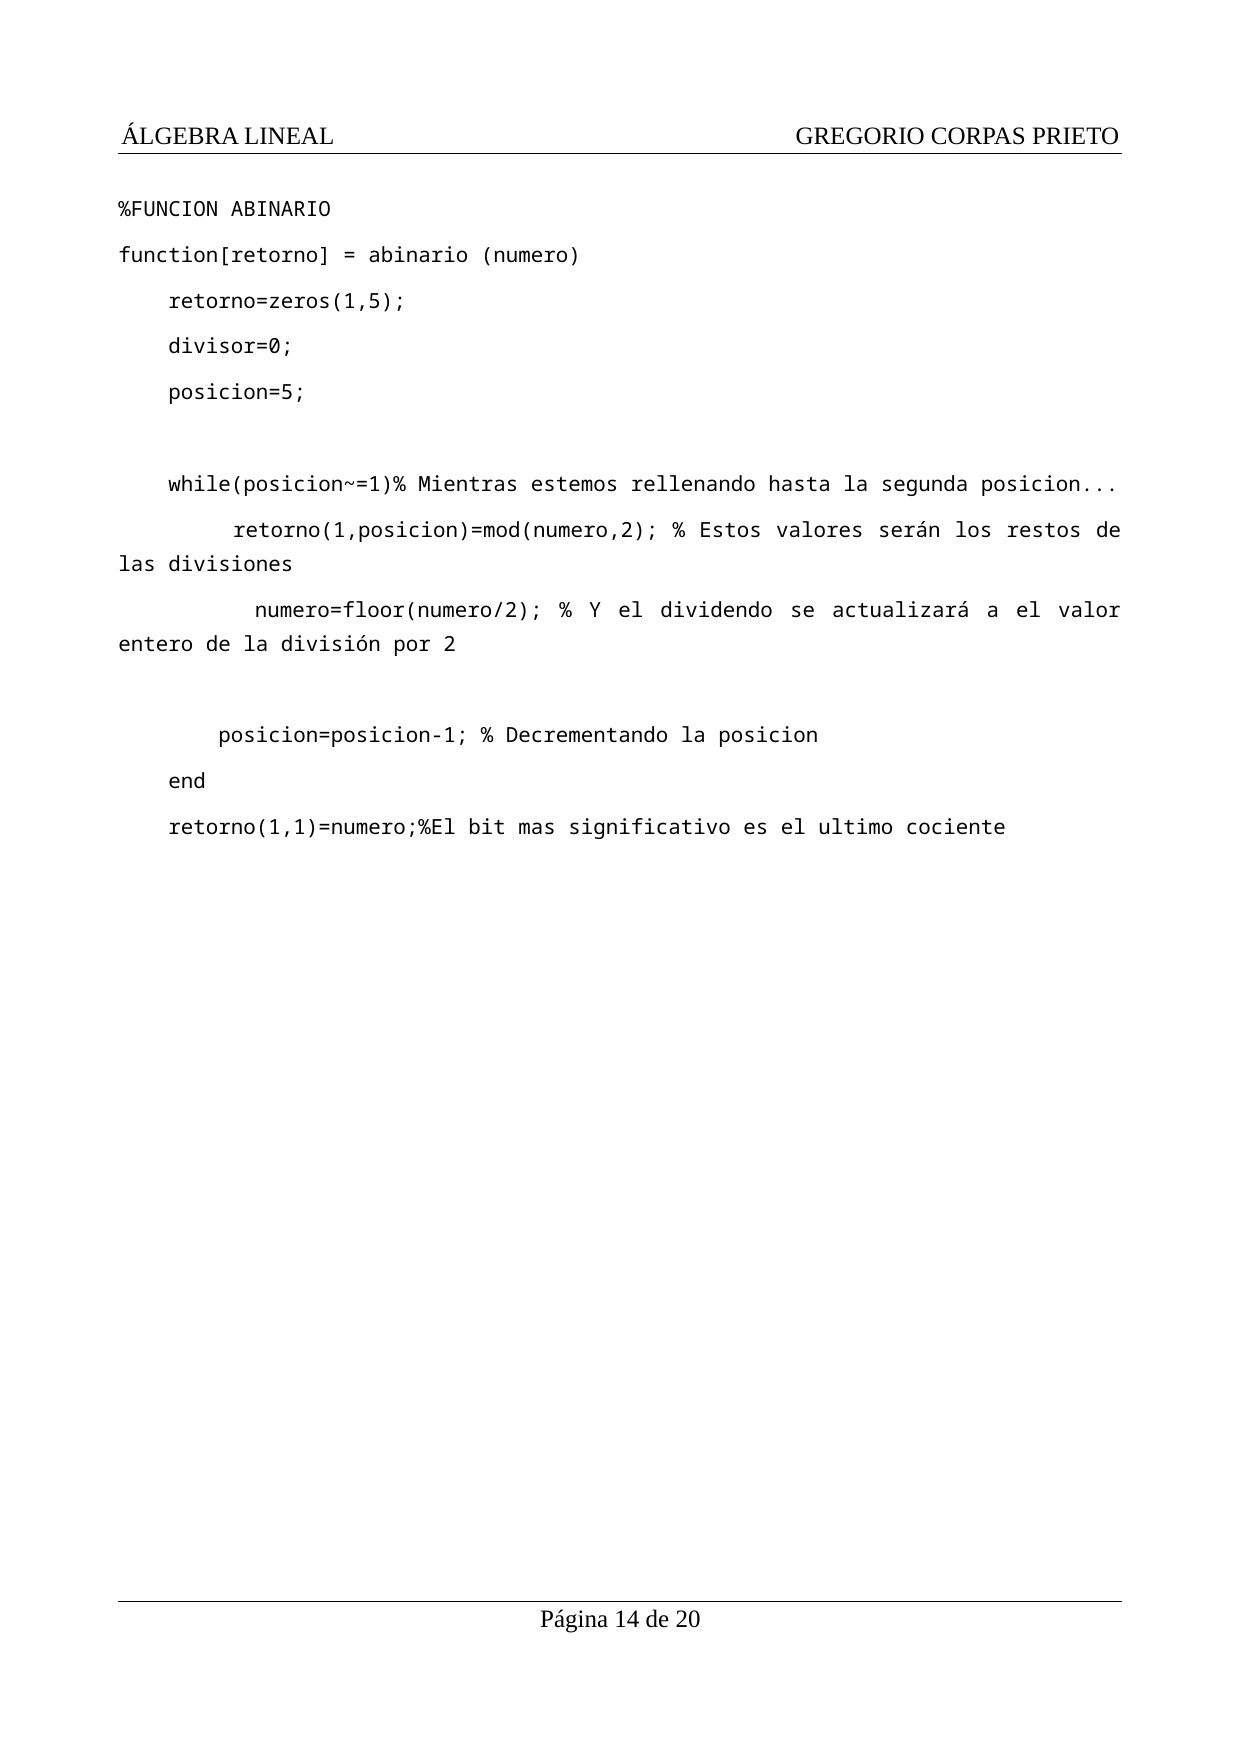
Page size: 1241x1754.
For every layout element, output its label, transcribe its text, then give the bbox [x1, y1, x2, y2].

text posicion=posicion-1; % Decrementando la posicion [118, 721, 1122, 749]
text function[retorno] = abinario (numero) [118, 240, 1122, 268]
text %FUNCION ABINARIO [118, 194, 1122, 222]
text numero=floor(numero/2); % Y el dividendo se actualizará a el valor entero de la división por 2 [118, 595, 1122, 657]
text end [118, 766, 1122, 795]
text retorno=zeros(1,5); [118, 286, 1122, 314]
text retorno(1,posicion)=mod(numero,2); % Estos valores serán los restos de las divisiones [118, 515, 1122, 577]
text retorno(1,1)=numero;%El bit mas significativo es el ultimo cociente [118, 812, 1122, 841]
text posicion=5; [118, 377, 1122, 406]
text while(posicion~=1)% Mientras estemos rellenando hasta la segunda posicion... [118, 469, 1122, 497]
text divisor=0; [118, 332, 1122, 360]
